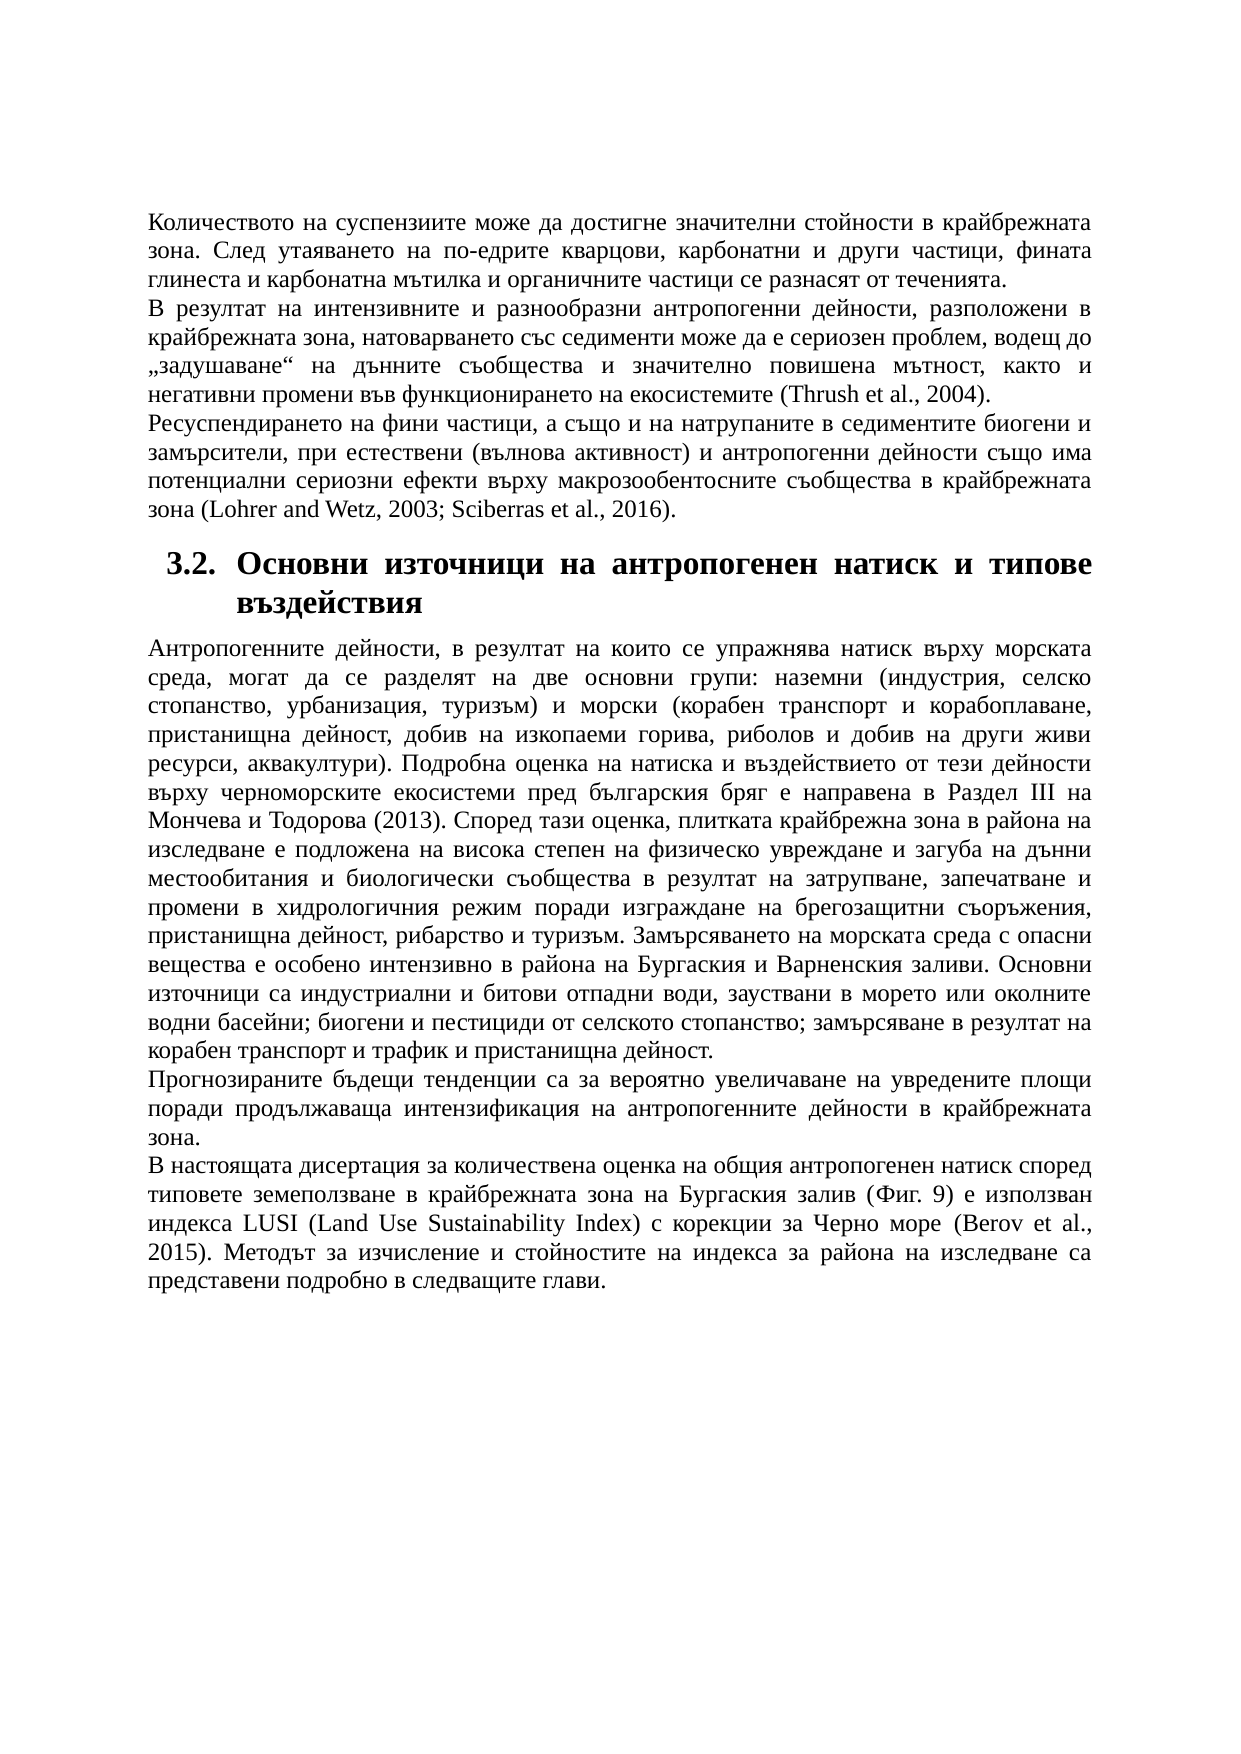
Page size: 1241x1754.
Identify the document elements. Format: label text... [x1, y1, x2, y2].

text Ресуспендирането на фини частици, а също и на натрупаните в седиментите биогени и замърсители, при естествени (вълнова активност) и антропогенни дейности също има потенциални сериозни ефекти върху макрозообентосните съобщества в крайбрежната зона (Lohrer and Wetz, 2003; Sciberras et al., 2016). [148, 408, 1093, 523]
text Количеството на суспензиите може да достигне значителни стойности в крайбрежната зона. След утаяването на по-едрите кварцови, карбонатни и други частици, фината глинеста и карбонатна мътилка и органичните частици се разнасят от теченията. [148, 207, 1093, 293]
text В резултат на интензивните и разнообразни антропогенни дейности, разположени в крайбрежната зона, натоварването със седименти може да е сериозен проблем, водещ до „задушаване“ на дънните съобщества и значително повишена мътност, както и негативни промени във функционирането на екосистемите (Thrush et al., 2004). [148, 293, 1093, 408]
text Антропогенните дейности, в резултат на които се упражнява натиск върху морската среда, могат да се разделят на две основни групи: наземни (индустрия, селско стопанство, урбанизация, туризъм) и морски (корабен транспорт и корабоплаване, пристанищна дейност, добив на изкопаеми горива, риболов и добив на други живи ресурси, аквакултури). Подробна оценка на натиска и въздействието от тези дейности върху черноморските екосистеми пред българския бряг е направена в Раздел III на Мончева и Тодорова (2013). Според тази оценка, плитката крайбрежна зона в района на изследване е подложена на висока степен на физическо увреждане и загуба на дънни местообитания и биологически съобщества в резултат на затрупване, запечатване и промени в хидрологичния режим поради изграждане на брегозащитни съоръжения, пристанищна дейност, рибарство и туризъм. Замърсяването на морската среда с опасни вещества е особено интензивно в района на Бургаския и Варненския заливи. Основни източници са индустриални и битови отпадни води, зауствани в морето или околните водни басейни; биогени и пестициди от селското стопанство; замърсяване в резултат на корабен транспорт и трафик и пристанищна дейност. [148, 633, 1093, 1064]
text В настоящата дисертация за количествена оценка на общия антропогенен натиск според типовете земеползване в крайбрежната зона на Бургаския залив (Фиг. 9) е използван индекса LUSI (Land Use Sustainability Index) с корекции за Черно море (Berov et al., 2015). Методът за изчисление и стойностите на индекса за района на изследване са представени подробно в следващите глави. [148, 1150, 1093, 1294]
subtitle Основни източници на антропогенен натиск и типове въздействия [224, 544, 1093, 620]
text Прогнозираните бъдещи тенденции са за вероятно увеличаване на увредените площи поради продължаваща интензификация на антропогенните дейности в крайбрежната зона. [148, 1064, 1093, 1150]
